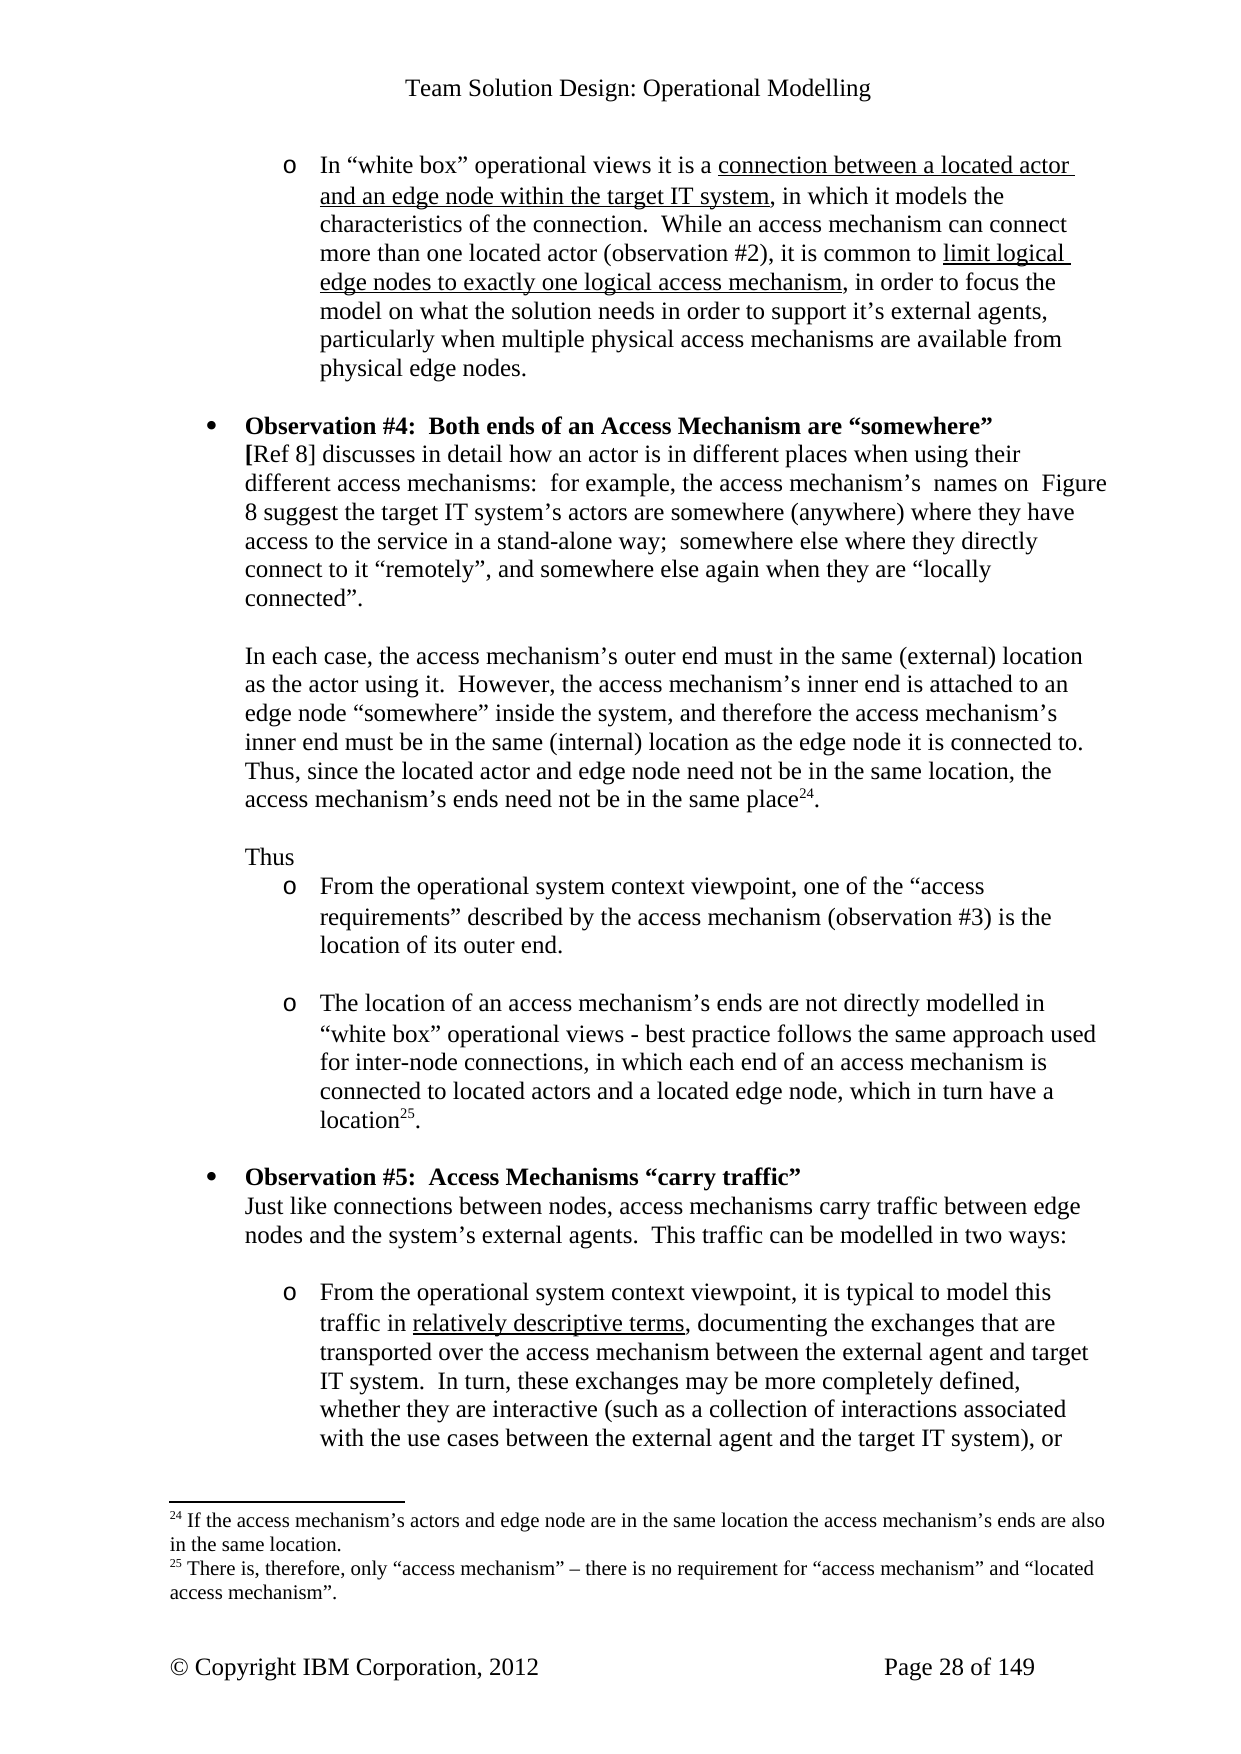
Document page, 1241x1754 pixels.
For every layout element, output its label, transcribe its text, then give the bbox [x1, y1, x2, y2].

list Observation #4: Both ends of an Access Mechanism are “somewhere” [Ref 6] discusses in detail how an actor is in different places when using their different access mechanisms: for example, the access mechanism’s names on Figure 8 suggest the target IT system’s actors are somewhere (anywhere) where they have access to the service in a stand-alone way; somewhere else where they directly connect to it “remotely”, and somewhere else again when they are “locally connected”. In each case, the access mechanism’s outer end must in the same (external) location as the actor using it. However, the access mechanism’s inner end is attached to an edge node “somewhere” inside the system, and therefore the access mechanism’s inner end must be in the same (internal) location as the edge node it is connected to. Thus, since the located actor and edge node need not be in the same location, the access mechanism’s ends need not be in the same place. Thus [207, 411, 1107, 871]
list There is, therefore, only “access mechanism” – there is no requirement for “access mechanism” and “located access mechanism”. [169, 1556, 1107, 1604]
list In “white box” operational views it is a connection between a located actor and an edge node within the target IT system, in which it models the characteristics of the connection. While an access mechanism can connect more than one located actor (observation #2), it is common to limit logical edge nodes to exactly one logical access mechanism, in order to focus the model on what the solution needs in order to support it’s external agents, particularly when multiple physical access mechanisms are available from physical edge nodes. [282, 150, 1107, 411]
list If the access mechanism’s actors and edge node are in the same location the access mechanism’s ends are also in the same location. [169, 1508, 1107, 1556]
list The location of an access mechanism’s ends are not directly modelled in “white box” operational views - best practice follows the same approach used for inter-node connections, in which each end of an access mechanism is connected to located actors and a located edge node, which in turn have a location. [282, 988, 1107, 1162]
list From the operational system context viewpoint, it is typical to model this traffic in relatively descriptive terms, documenting the exchanges that are transported over the access mechanism between the external agent and target IT system. In turn, these exchanges may be more completely defined, whether they are interactive (such as a collection of interactions associated with the use cases between the external agent and the target IT system), or [282, 1277, 1107, 1452]
list Observation #5: Access Mechanisms “carry traffic” Just like connections between nodes, access mechanisms carry traffic between edge nodes and the system’s external agents. This traffic can be modelled in two ways: [207, 1162, 1107, 1277]
list From the operational system context viewpoint, one of the “access requirements” described by the access mechanism (observation #3) is the location of its outer end. [282, 871, 1107, 988]
